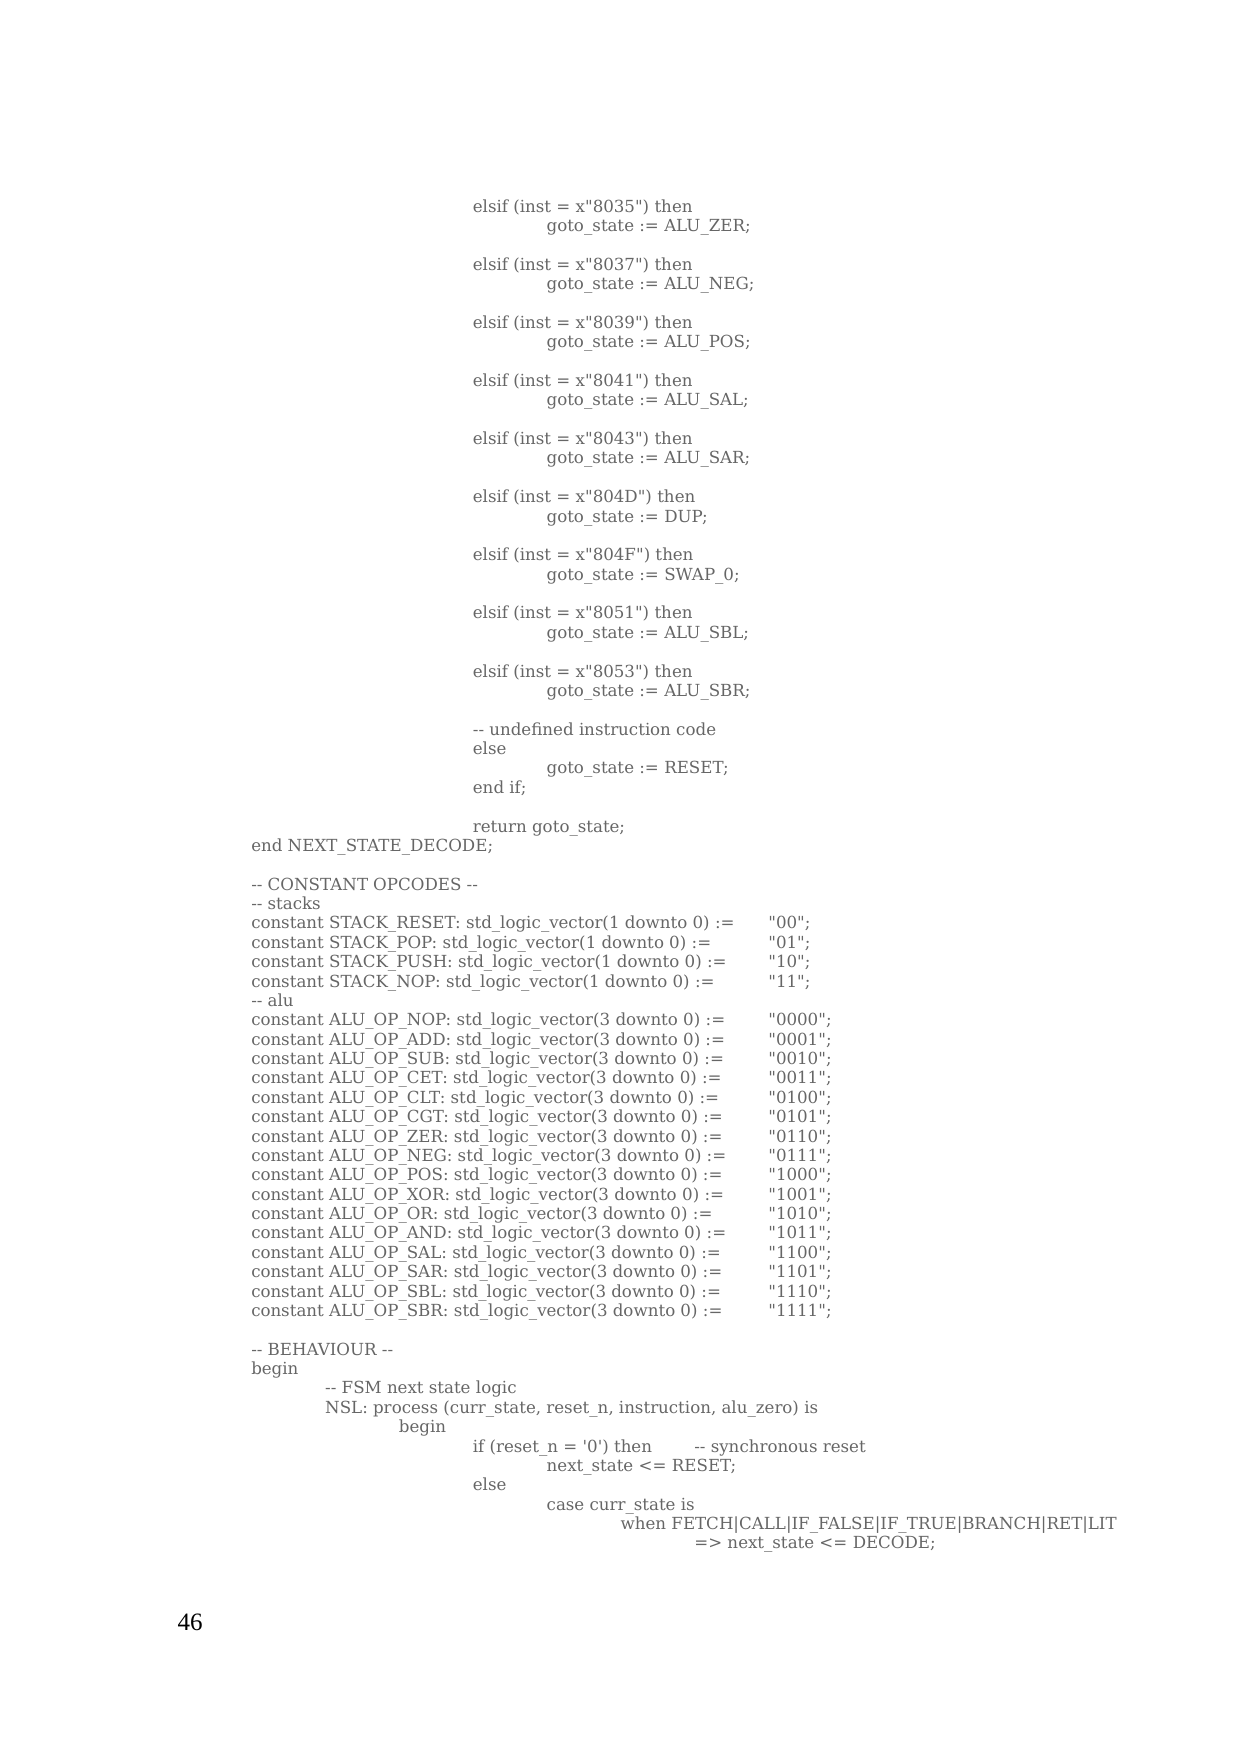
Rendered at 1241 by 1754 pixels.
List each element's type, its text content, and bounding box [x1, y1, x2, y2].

text if (reset_n = '0') then -- synchronous reset [177, 1437, 1122, 1456]
text constant ALU_OP_SAL: std_logic_vector(3 downto 0) := "1100"; [177, 1243, 1122, 1262]
text case curr_state is [177, 1495, 1122, 1514]
text goto_state := RESET; [177, 758, 1122, 778]
text return goto_state; [177, 817, 1122, 836]
text NSL: process (curr_state, reset_n, instruction, alu_zero) is [177, 1398, 1122, 1417]
text constant ALU_OP_CLT: std_logic_vector(3 downto 0) := "0100"; [177, 1088, 1122, 1107]
text begin [177, 1417, 1122, 1437]
text -- alu [177, 991, 1122, 1010]
text goto_state := ALU_SAR; [177, 448, 1122, 468]
text goto_state := ALU_ZER; [177, 216, 1122, 235]
text goto_state := ALU_SAL; [177, 390, 1122, 410]
text elsif (inst = x"804D") then [177, 487, 1122, 507]
text -- stacks [177, 894, 1122, 913]
text constant ALU_OP_SAR: std_logic_vector(3 downto 0) := "1101"; [177, 1262, 1122, 1282]
text constant STACK_PUSH: std_logic_vector(1 downto 0) := "10"; [177, 952, 1122, 972]
text next_state <= RESET; [177, 1456, 1122, 1475]
text goto_state := DUP; [177, 507, 1122, 526]
text constant ALU_OP_NOP: std_logic_vector(3 downto 0) := "0000"; [177, 1010, 1122, 1030]
text goto_state := ALU_SBL; [177, 623, 1122, 642]
text goto_state := ALU_NEG; [177, 274, 1122, 293]
text goto_state := SWAP_0; [177, 565, 1122, 584]
text constant ALU_OP_NEG: std_logic_vector(3 downto 0) := "0111"; [177, 1146, 1122, 1165]
text constant ALU_OP_XOR: std_logic_vector(3 downto 0) := "1001"; [177, 1185, 1122, 1204]
text goto_state := ALU_POS; [177, 332, 1122, 352]
text elsif (inst = x"8039") then [177, 313, 1122, 332]
text constant ALU_OP_SBR: std_logic_vector(3 downto 0) := "1111"; [177, 1301, 1122, 1320]
text elsif (inst = x"8053") then [177, 662, 1122, 681]
text constant ALU_OP_AND: std_logic_vector(3 downto 0) := "1011"; [177, 1223, 1122, 1243]
text -- BEHAVIOUR -- [177, 1340, 1122, 1359]
text constant ALU_OP_CGT: std_logic_vector(3 downto 0) := "0101"; [177, 1107, 1122, 1127]
text constant ALU_OP_SUB: std_logic_vector(3 downto 0) := "0010"; [177, 1049, 1122, 1068]
text constant ALU_OP_CET: std_logic_vector(3 downto 0) := "0011"; [177, 1068, 1122, 1088]
text elsif (inst = x"8051") then [177, 603, 1122, 623]
text elsif (inst = x"8037") then [177, 255, 1122, 274]
text else [177, 739, 1122, 758]
text -- CONSTANT OPCODES -- [177, 875, 1122, 894]
text constant ALU_OP_ZER: std_logic_vector(3 downto 0) := "0110"; [177, 1127, 1122, 1146]
text constant STACK_POP: std_logic_vector(1 downto 0) := "01"; [177, 933, 1122, 952]
text => next_state <= DECODE; [177, 1533, 1122, 1553]
text goto_state := ALU_SBR; [177, 681, 1122, 700]
text begin [177, 1359, 1122, 1378]
text end NEXT_STATE_DECODE; [177, 836, 1122, 855]
text elsif (inst = x"8041") then [177, 371, 1122, 390]
text constant ALU_OP_ADD: std_logic_vector(3 downto 0) := "0001"; [177, 1030, 1122, 1049]
text constant STACK_NOP: std_logic_vector(1 downto 0) := "11"; [177, 972, 1122, 991]
text elsif (inst = x"804F") then [177, 545, 1122, 565]
text constant STACK_RESET: std_logic_vector(1 downto 0) := "00"; [177, 913, 1122, 933]
text end if; [177, 778, 1122, 797]
text constant ALU_OP_OR: std_logic_vector(3 downto 0) := "1010"; [177, 1204, 1122, 1223]
text -- FSM next state logic [177, 1378, 1122, 1398]
text constant ALU_OP_SBL: std_logic_vector(3 downto 0) := "1110"; [177, 1282, 1122, 1301]
text elsif (inst = x"8043") then [177, 429, 1122, 448]
text else [177, 1475, 1122, 1495]
text elsif (inst = x"8035") then [177, 197, 1122, 216]
text -- undefined instruction code [177, 720, 1122, 739]
text constant ALU_OP_POS: std_logic_vector(3 downto 0) := "1000"; [177, 1165, 1122, 1185]
text when FETCH|CALL|IF_FALSE|IF_TRUE|BRANCH|RET|LIT [177, 1514, 1122, 1533]
